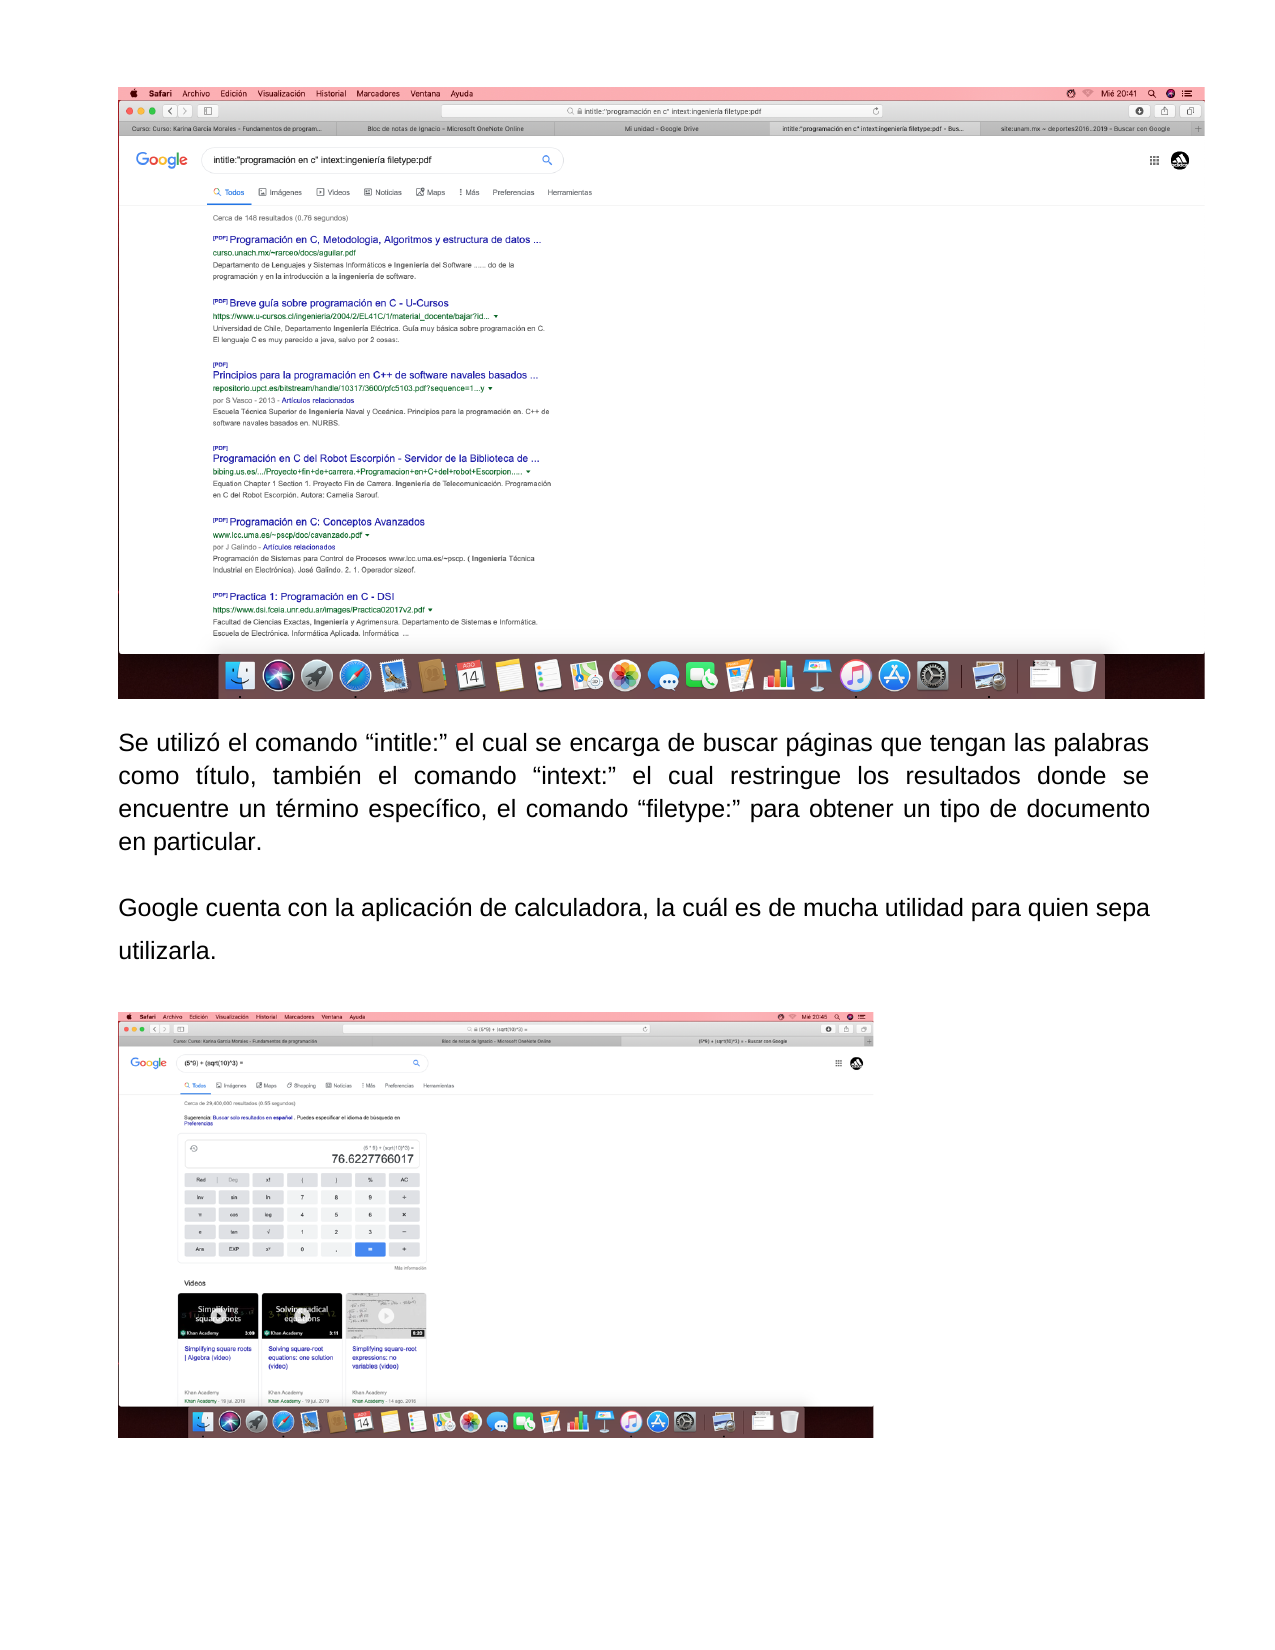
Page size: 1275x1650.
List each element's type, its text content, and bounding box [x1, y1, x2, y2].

text Google cuenta con la aplicación de calculadora, la cuál es de mucha utilidad para quien sepa utilizarla. [118, 893, 1152, 965]
text Se utilizó el comando “intitle:” el cual se encarga de buscar páginas que tengan las palabras como título, también el comando “intext:” el cual restringue los resultados donde se encuentre un término específico, el comando “filetype:” para obtener un tipo de documento en particular. [118, 728, 1152, 856]
